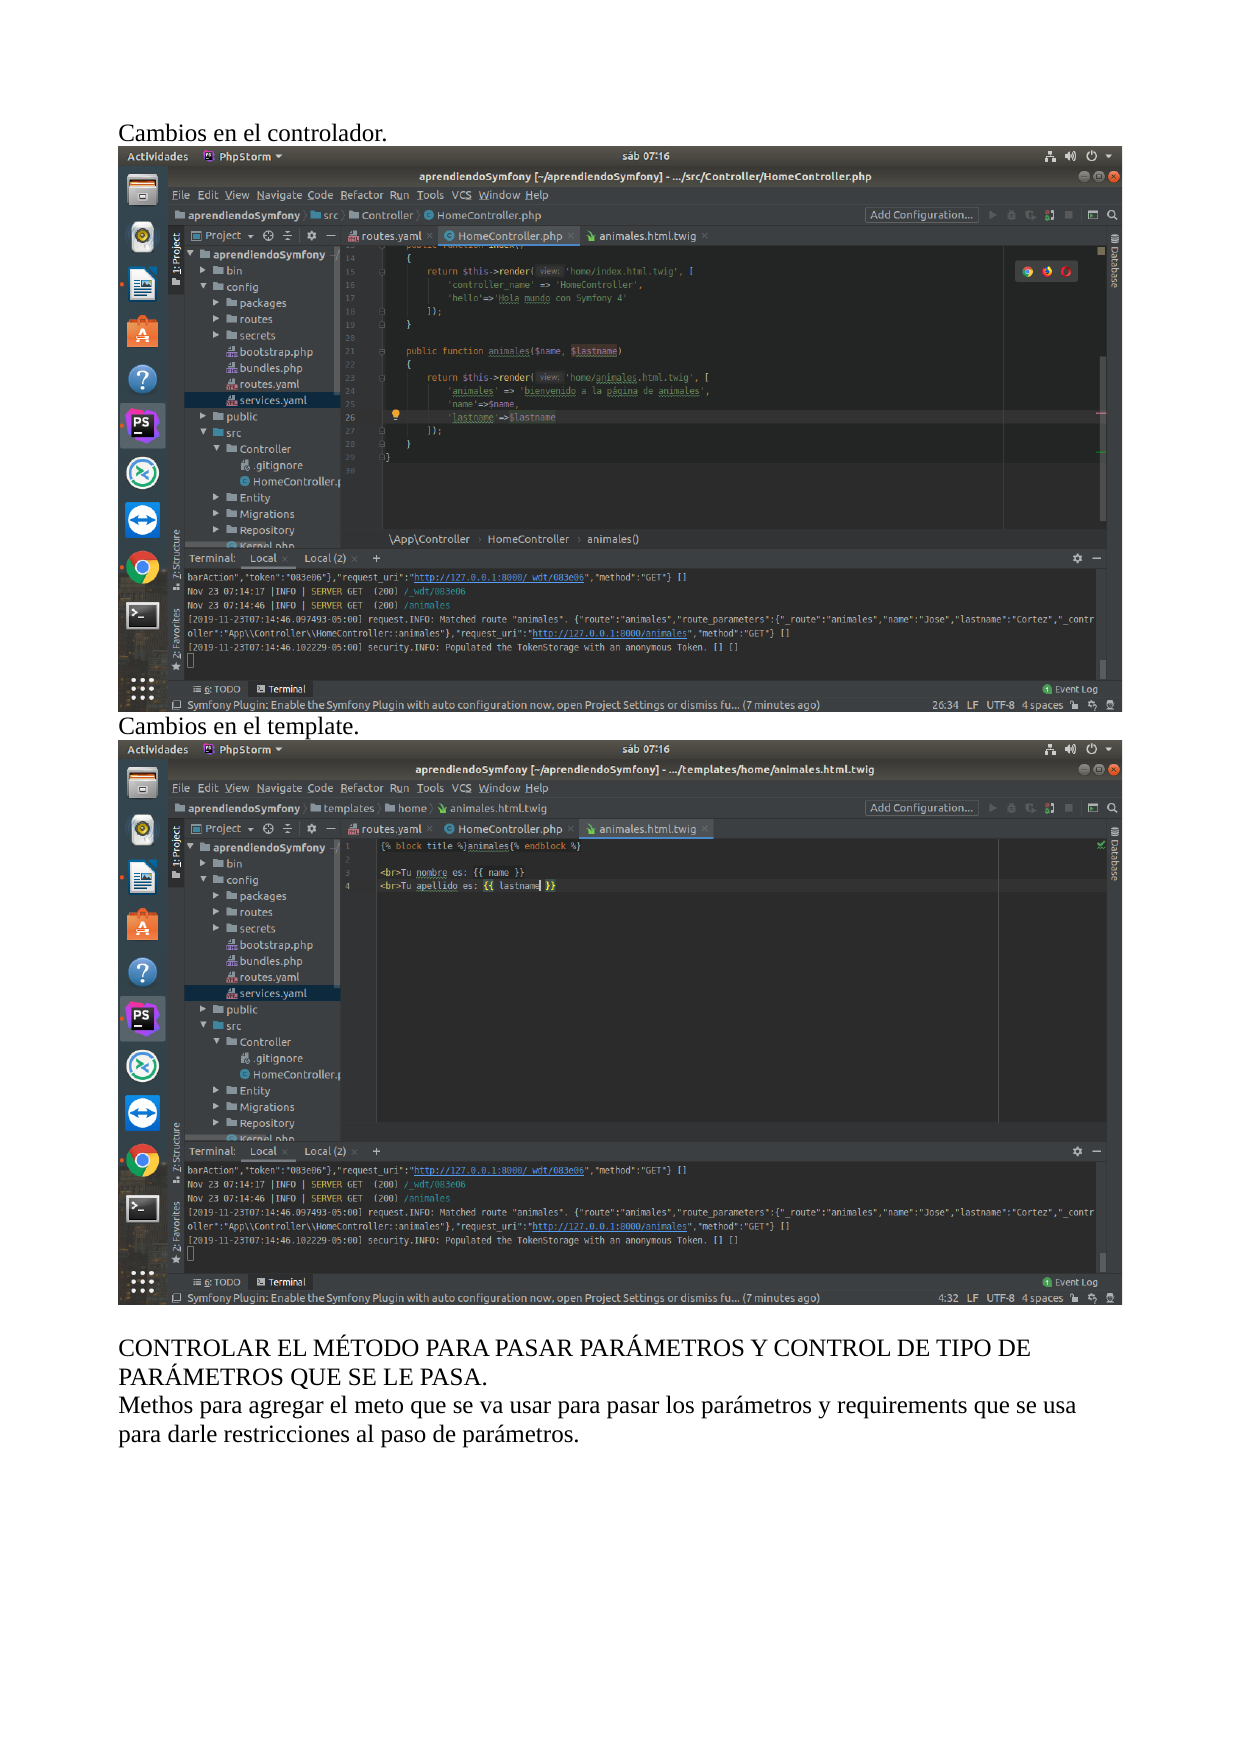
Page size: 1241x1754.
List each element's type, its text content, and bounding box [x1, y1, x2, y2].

text CONTROLAR EL MÉTODO PARA PASAR PARÁMETROS Y CONTROL DE TIPO DE PARÁMETROS QUE SE LE PASA. [118, 1333, 1122, 1391]
text Cambios en el controlador. [118, 118, 1122, 146]
text Methos para agregar el meto que se va usar para pasar los parámetros y requirements que se usa para darle restricciones al paso de parámetros. [118, 1391, 1122, 1448]
text Cambios en el template. [118, 712, 1122, 740]
